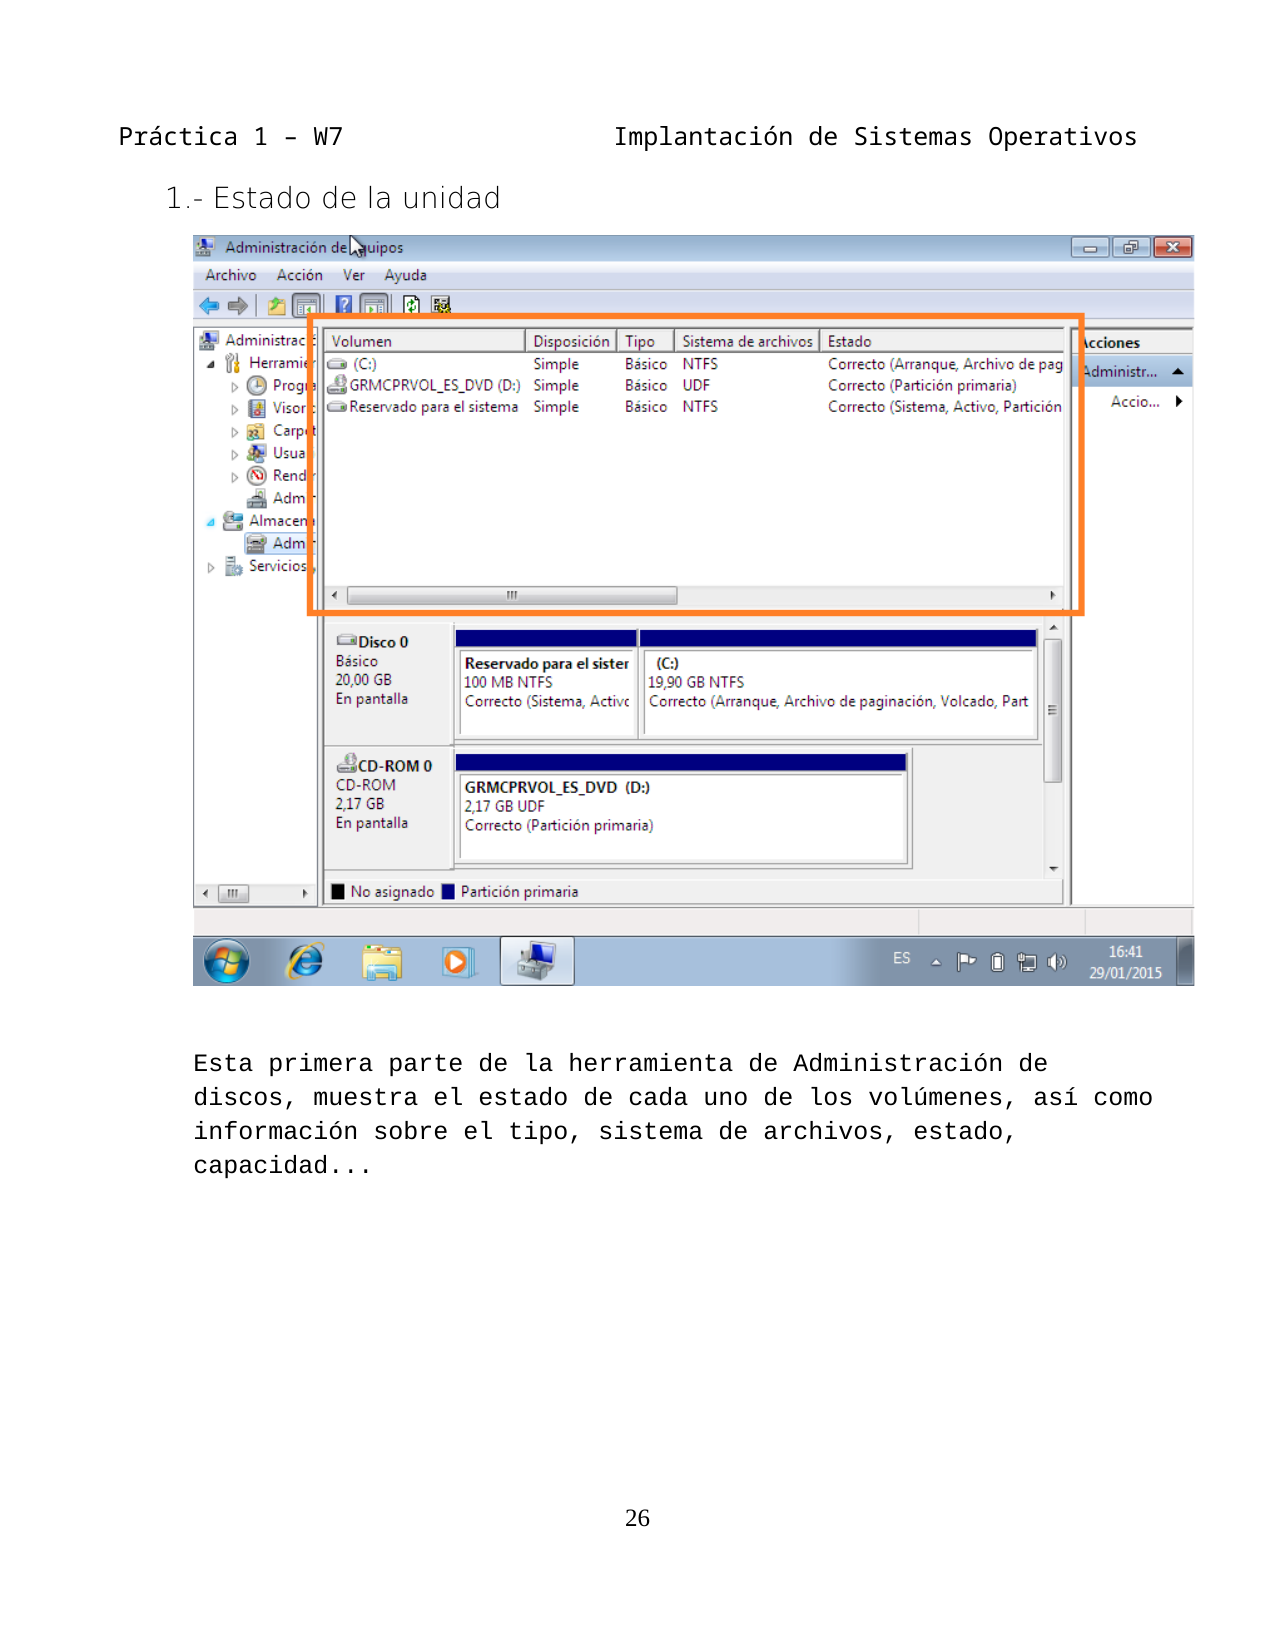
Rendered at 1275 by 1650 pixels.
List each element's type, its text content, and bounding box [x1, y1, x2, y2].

list Esta primera parte de la herramienta de Administración de discos, muestra el estado de cada uno de los volúmenes, así como información sobre el tipo, sistema de archivos, estado, capacidad... [156, 1050, 1157, 1181]
picture [193, 235, 1195, 986]
list Estado de la unidad [156, 182, 1157, 216]
